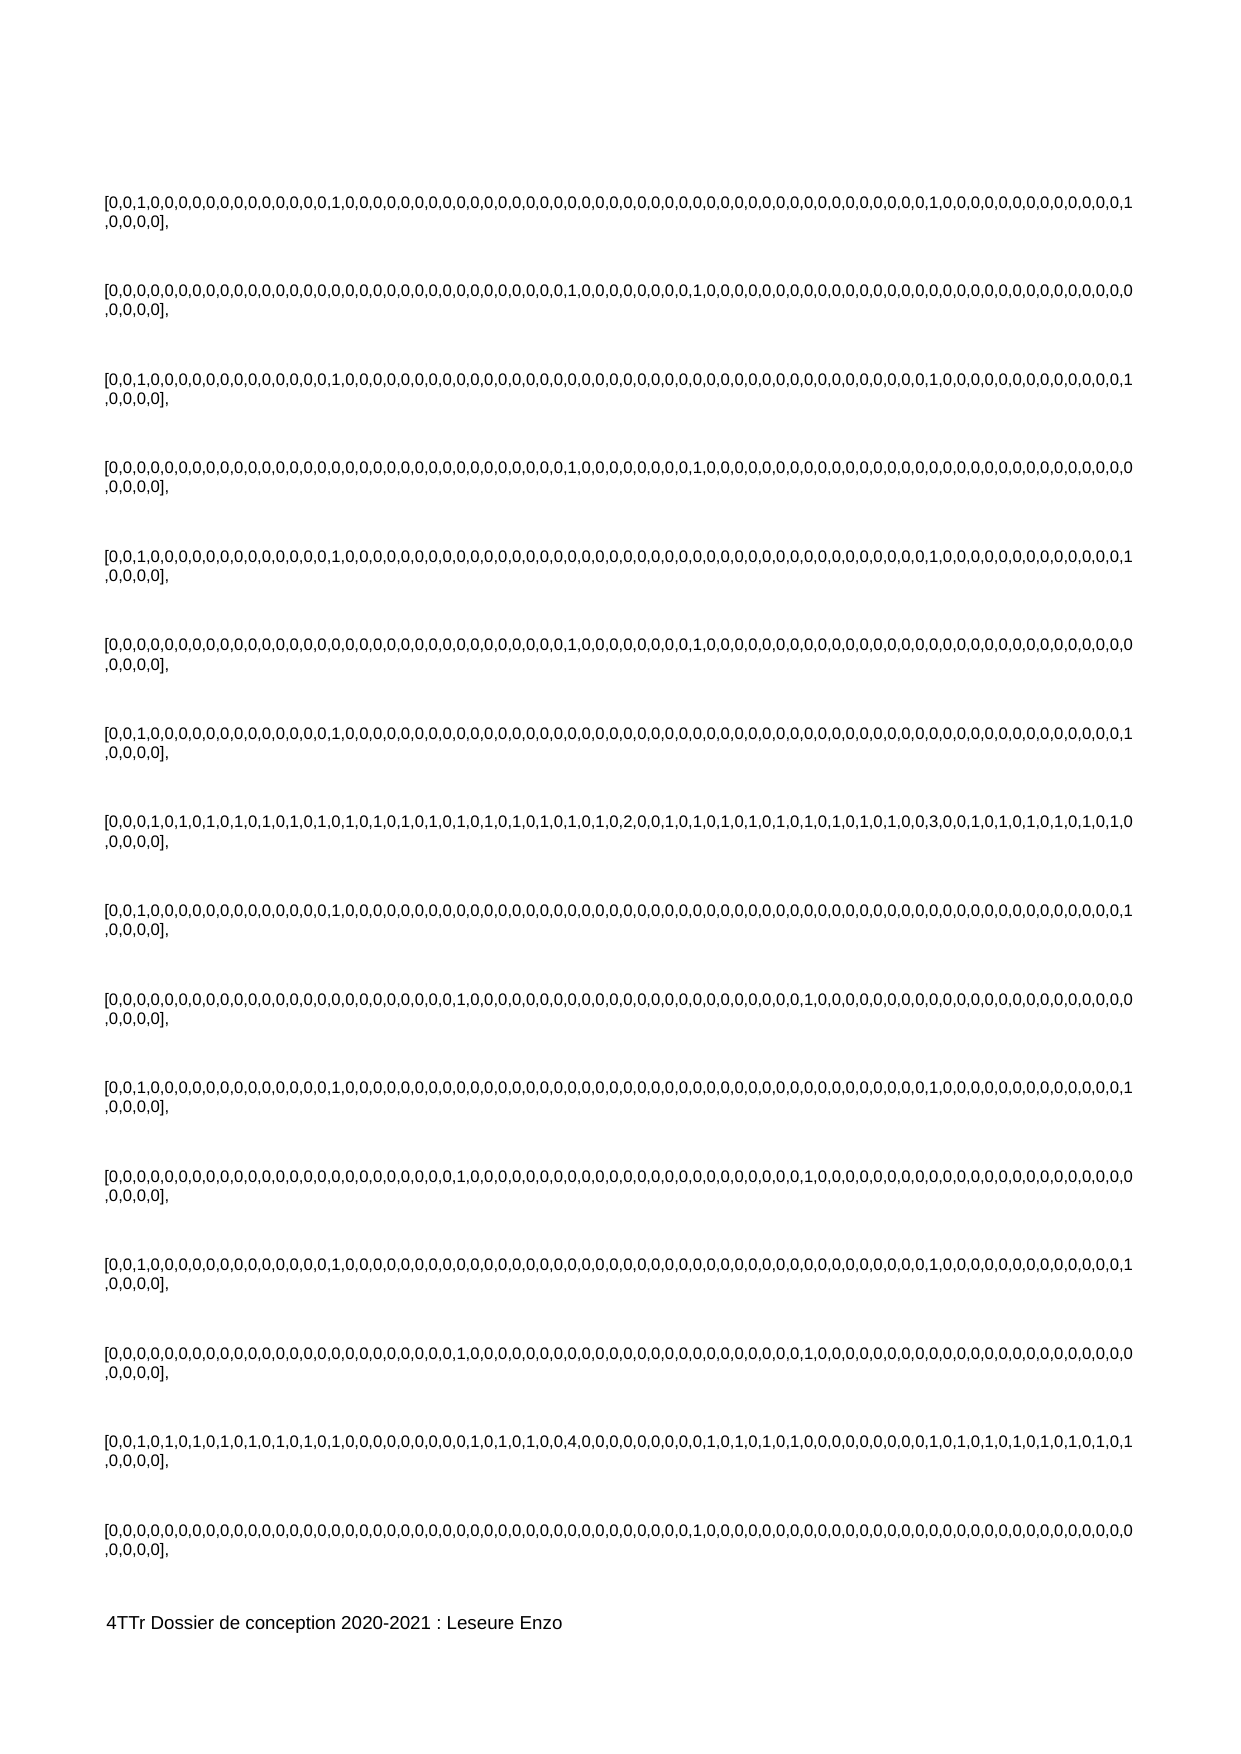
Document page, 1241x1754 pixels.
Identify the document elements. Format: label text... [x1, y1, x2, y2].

text [0,0,0,0,0,0,0,0,0,0,0,0,0,0,0,0,0,0,0,0,0,0,0,0,0,1,0,0,0,0,0,0,0,0,0,0,0,0,0,0,0,0,0,0,0,0,0,0,0,0,1,0,0,0,0,0,0,0,0,0,0,0,0,0,0,0,0,0,0,0,0,0,0,0,0,0,0,0], [104, 1128, 1134, 1205]
text [0,0,0,1,0,1,0,1,0,1,0,1,0,1,0,1,0,1,0,1,0,1,0,1,0,1,0,1,0,1,0,1,0,1,0,1,0,2,0,0,1,0,1,0,1,0,1,0,1,0,1,0,1,0,1,0,1,0,0,3,0,0,1,0,1,0,1,0,1,0,1,0,1,0,0,0,0,0], [104, 774, 1134, 851]
text [0,0,0,0,0,0,0,0,0,0,0,0,0,0,0,0,0,0,0,0,0,0,0,0,0,0,0,0,0,0,0,0,0,0,0,0,0,0,0,0,0,0,1,0,0,0,0,0,0,0,0,0,0,0,0,0,0,0,0,0,0,0,0,0,0,0,0,0,0,0,0,0,0,0,0,0,0,0], [104, 1482, 1134, 1559]
text [0,0,1,0,0,0,0,0,0,0,0,0,0,0,0,0,1,0,0,0,0,0,0,0,0,0,0,0,0,0,0,0,0,0,0,0,0,0,0,0,0,0,0,0,0,0,0,0,0,0,0,0,0,0,0,0,0,0,0,1,0,0,0,0,0,0,0,0,0,0,0,0,0,1,0,0,0,0], [104, 1039, 1134, 1116]
text [0,0,1,0,0,0,0,0,0,0,0,0,0,0,0,0,1,0,0,0,0,0,0,0,0,0,0,0,0,0,0,0,0,0,0,0,0,0,0,0,0,0,0,0,0,0,0,0,0,0,0,0,0,0,0,0,0,0,0,1,0,0,0,0,0,0,0,0,0,0,0,0,0,1,0,0,0,0], [104, 331, 1134, 408]
text [0,0,0,0,0,0,0,0,0,0,0,0,0,0,0,0,0,0,0,0,0,0,0,0,0,0,0,0,0,0,0,0,0,1,0,0,0,0,0,0,0,0,1,0,0,0,0,0,0,0,0,0,0,0,0,0,0,0,0,0,0,0,0,0,0,0,0,0,0,0,0,0,0,0,0,0,0,0], [104, 597, 1134, 673]
text [0,0,1,0,1,0,1,0,1,0,1,0,1,0,1,0,1,0,0,0,0,0,0,0,0,0,1,0,1,0,1,0,0,4,0,0,0,0,0,0,0,0,0,1,0,1,0,1,0,1,0,0,0,0,0,0,0,0,0,1,0,1,0,1,0,1,0,1,0,1,0,1,0,1,0,0,0,0], [104, 1394, 1134, 1470]
text [0,0,1,0,0,0,0,0,0,0,0,0,0,0,0,0,1,0,0,0,0,0,0,0,0,0,0,0,0,0,0,0,0,0,0,0,0,0,0,0,0,0,0,0,0,0,0,0,0,0,0,0,0,0,0,0,0,0,0,1,0,0,0,0,0,0,0,0,0,0,0,0,0,1,0,0,0,0], [104, 154, 1134, 231]
text [0,0,1,0,0,0,0,0,0,0,0,0,0,0,0,0,1,0,0,0,0,0,0,0,0,0,0,0,0,0,0,0,0,0,0,0,0,0,0,0,0,0,0,0,0,0,0,0,0,0,0,0,0,0,0,0,0,0,0,1,0,0,0,0,0,0,0,0,0,0,0,0,0,1,0,0,0,0], [104, 508, 1134, 585]
text [0,0,0,0,0,0,0,0,0,0,0,0,0,0,0,0,0,0,0,0,0,0,0,0,0,1,0,0,0,0,0,0,0,0,0,0,0,0,0,0,0,0,0,0,0,0,0,0,0,0,1,0,0,0,0,0,0,0,0,0,0,0,0,0,0,0,0,0,0,0,0,0,0,0,0,0,0,0], [104, 951, 1134, 1028]
text [0,0,0,0,0,0,0,0,0,0,0,0,0,0,0,0,0,0,0,0,0,0,0,0,0,1,0,0,0,0,0,0,0,0,0,0,0,0,0,0,0,0,0,0,0,0,0,0,0,0,1,0,0,0,0,0,0,0,0,0,0,0,0,0,0,0,0,0,0,0,0,0,0,0,0,0,0,0], [104, 1305, 1134, 1382]
text [0,0,1,0,0,0,0,0,0,0,0,0,0,0,0,0,1,0,0,0,0,0,0,0,0,0,0,0,0,0,0,0,0,0,0,0,0,0,0,0,0,0,0,0,0,0,0,0,0,0,0,0,0,0,0,0,0,0,0,1,0,0,0,0,0,0,0,0,0,0,0,0,0,1,0,0,0,0], [104, 1217, 1134, 1293]
text [0,0,0,0,0,0,0,0,0,0,0,0,0,0,0,0,0,0,0,0,0,0,0,0,0,0,0,0,0,0,0,0,0,1,0,0,0,0,0,0,0,0,1,0,0,0,0,0,0,0,0,0,0,0,0,0,0,0,0,0,0,0,0,0,0,0,0,0,0,0,0,0,0,0,0,0,0,0], [104, 243, 1134, 319]
text [0,0,0,0,0,0,0,0,0,0,0,0,0,0,0,0,0,0,0,0,0,0,0,0,0,0,0,0,0,0,0,0,0,1,0,0,0,0,0,0,0,0,1,0,0,0,0,0,0,0,0,0,0,0,0,0,0,0,0,0,0,0,0,0,0,0,0,0,0,0,0,0,0,0,0,0,0,0], [104, 420, 1134, 496]
text [0,0,1,0,0,0,0,0,0,0,0,0,0,0,0,0,1,0,0,0,0,0,0,0,0,0,0,0,0,0,0,0,0,0,0,0,0,0,0,0,0,0,0,0,0,0,0,0,0,0,0,0,0,0,0,0,0,0,0,0,0,0,0,0,0,0,0,0,0,0,0,0,0,1,0,0,0,0], [104, 685, 1134, 762]
text [0,0,1,0,0,0,0,0,0,0,0,0,0,0,0,0,1,0,0,0,0,0,0,0,0,0,0,0,0,0,0,0,0,0,0,0,0,0,0,0,0,0,0,0,0,0,0,0,0,0,0,0,0,0,0,0,0,0,0,0,0,0,0,0,0,0,0,0,0,0,0,0,0,1,0,0,0,0], [104, 862, 1134, 939]
